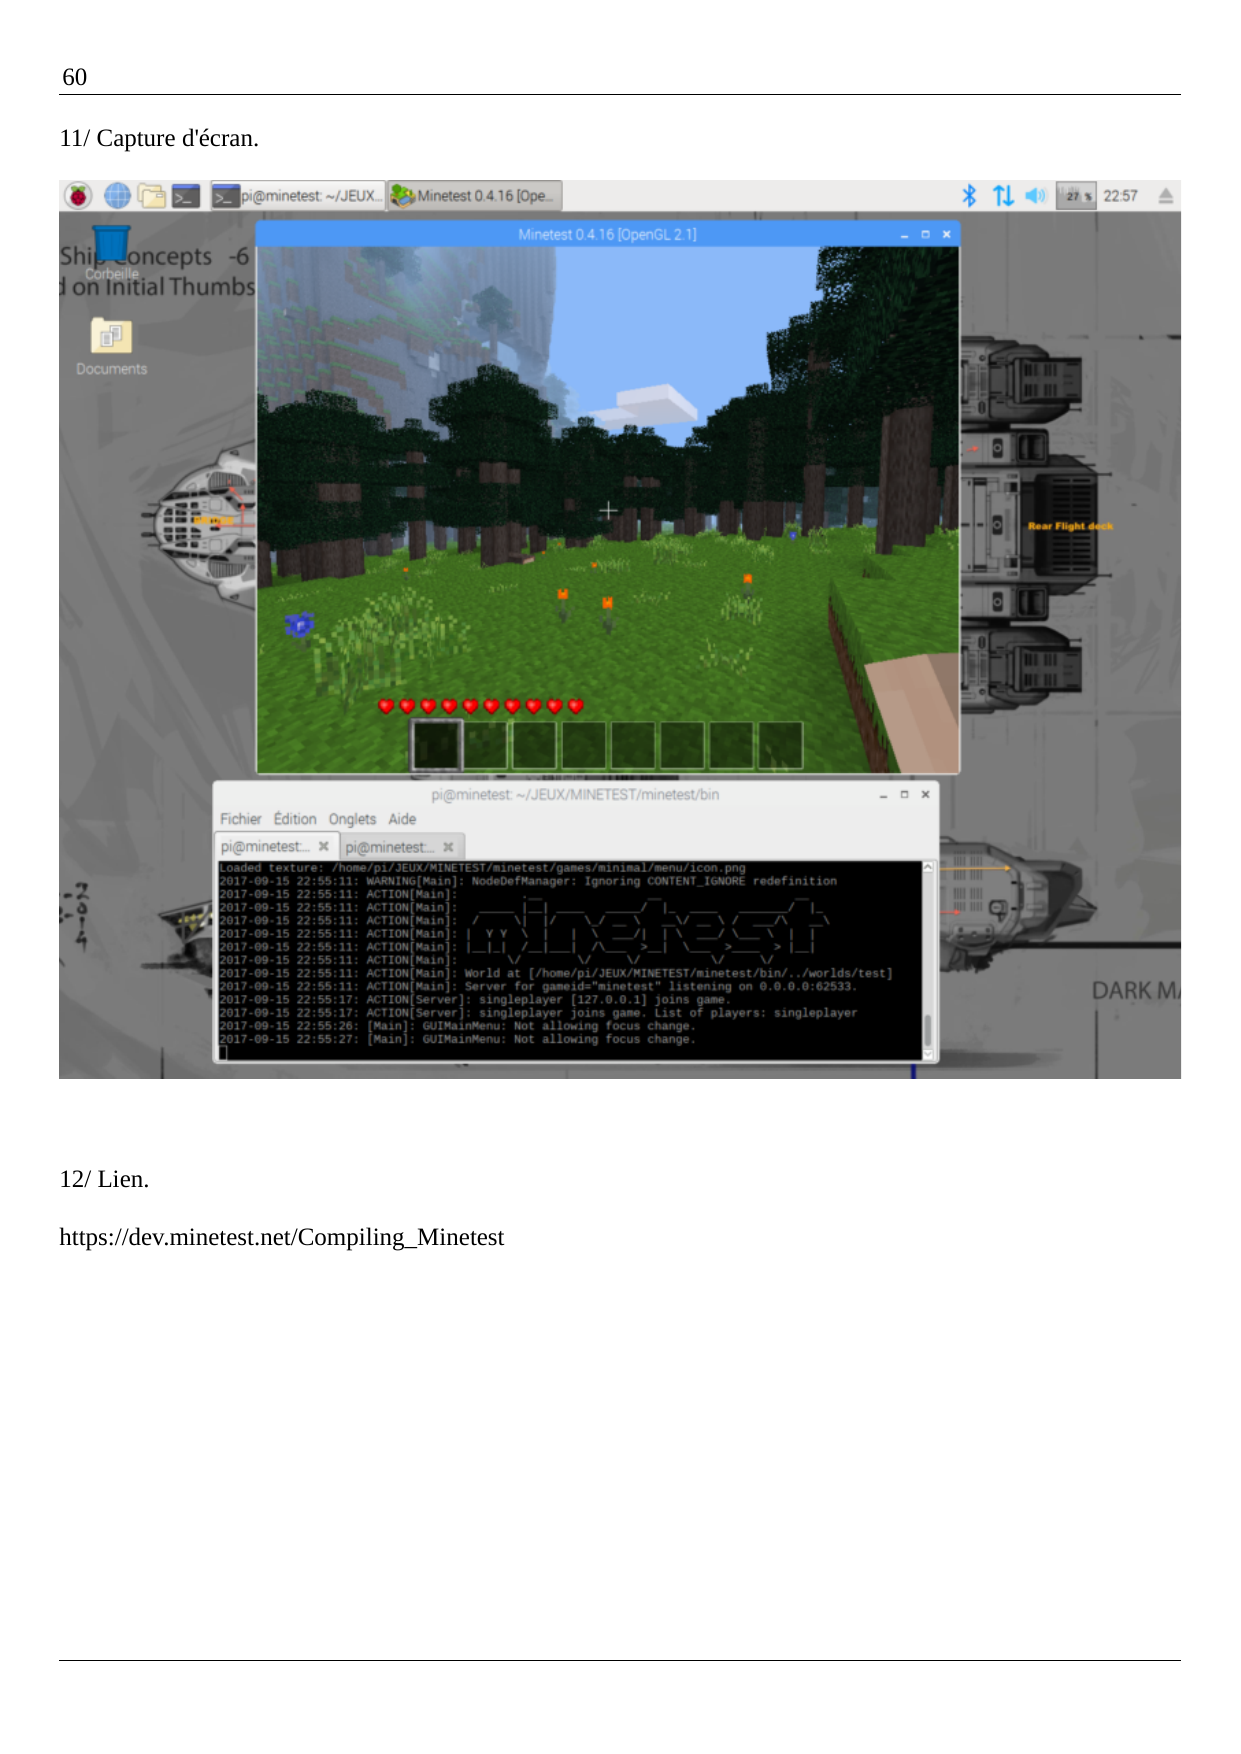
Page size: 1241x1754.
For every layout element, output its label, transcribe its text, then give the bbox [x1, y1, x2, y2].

picture [59, 180, 1182, 1079]
text 12/ Lien. [59, 1164, 1181, 1193]
text 11/ Capture d'écran. [59, 123, 1181, 152]
text https://dev.minetest.net/Compiling_Minetest [59, 1222, 1181, 1251]
